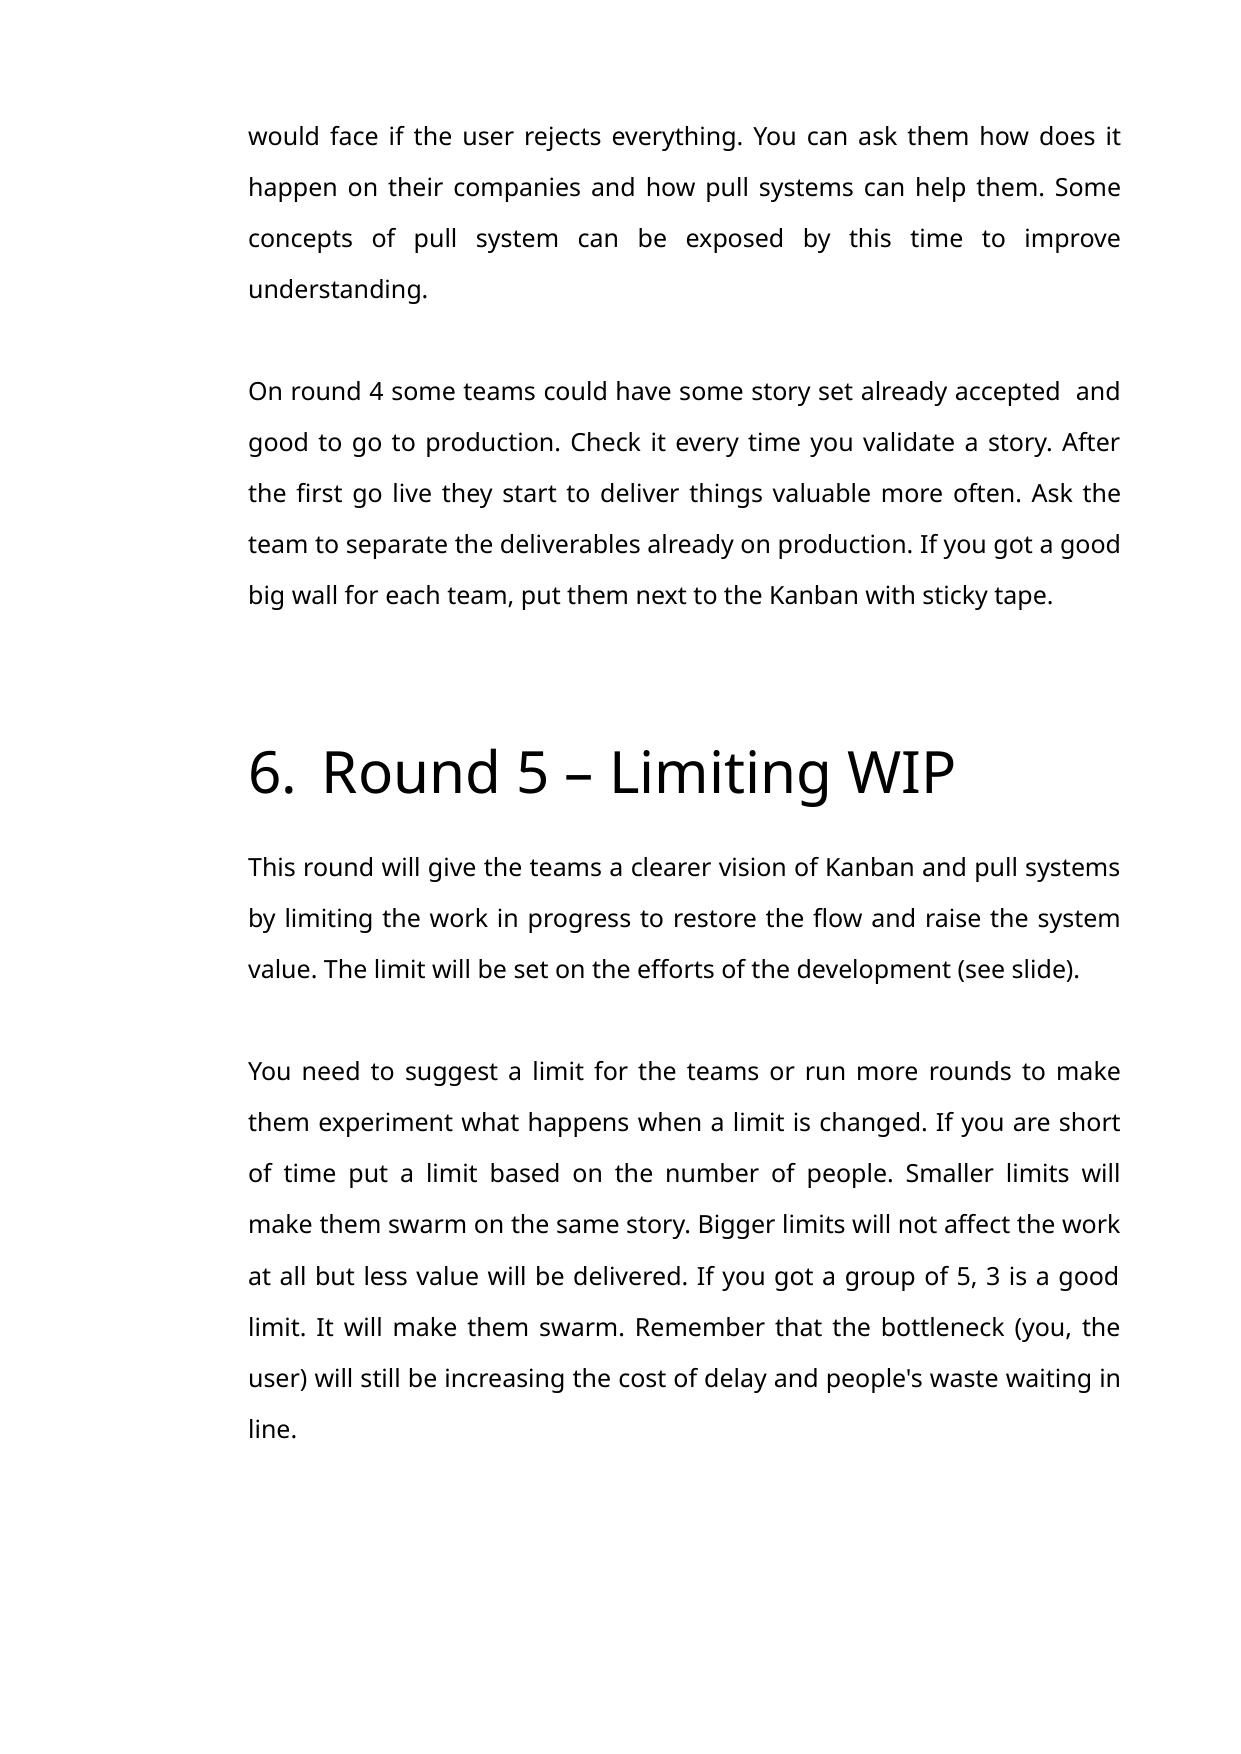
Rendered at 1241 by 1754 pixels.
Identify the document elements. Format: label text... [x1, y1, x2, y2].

text On round 4 some teams could have some story set already accepted and good to go to production. Check it every time you validate a story. After the first go live they start to deliver things valuable more often. Ask the team to separate the deliverables already on production. If you got a good big wall for each team, put them next to the Kanban with sticky tape. [248, 373, 1122, 612]
text This round will give the teams a clearer vision of Kanban and pull systems by limiting the work in progress to restore the flow and raise the system value. The limit will be set on the efforts of the development (see slide). [248, 850, 1122, 986]
text would face if the user rejects everything. You can ask them how does it happen on their companies and how pull systems can help them. Some concepts of pull system can be exposed by this time to improve understanding. [248, 118, 1122, 305]
text You need to suggest a limit for the teams or run more rounds to make them experiment what happens when a limit is changed. If you are short of time put a limit based on the number of people. Smaller limits will make them swarm on the same story. Bigger limits will not affect the work at all but less value will be delivered. If you got a group of 5, 3 is a good limit. It will make them swarm. Remember that the bottleneck (you, the user) will still be increasing the cost of delay and people's waste waiting in line. [248, 1054, 1122, 1445]
list Round 5 – Limiting WIP [248, 731, 1122, 810]
